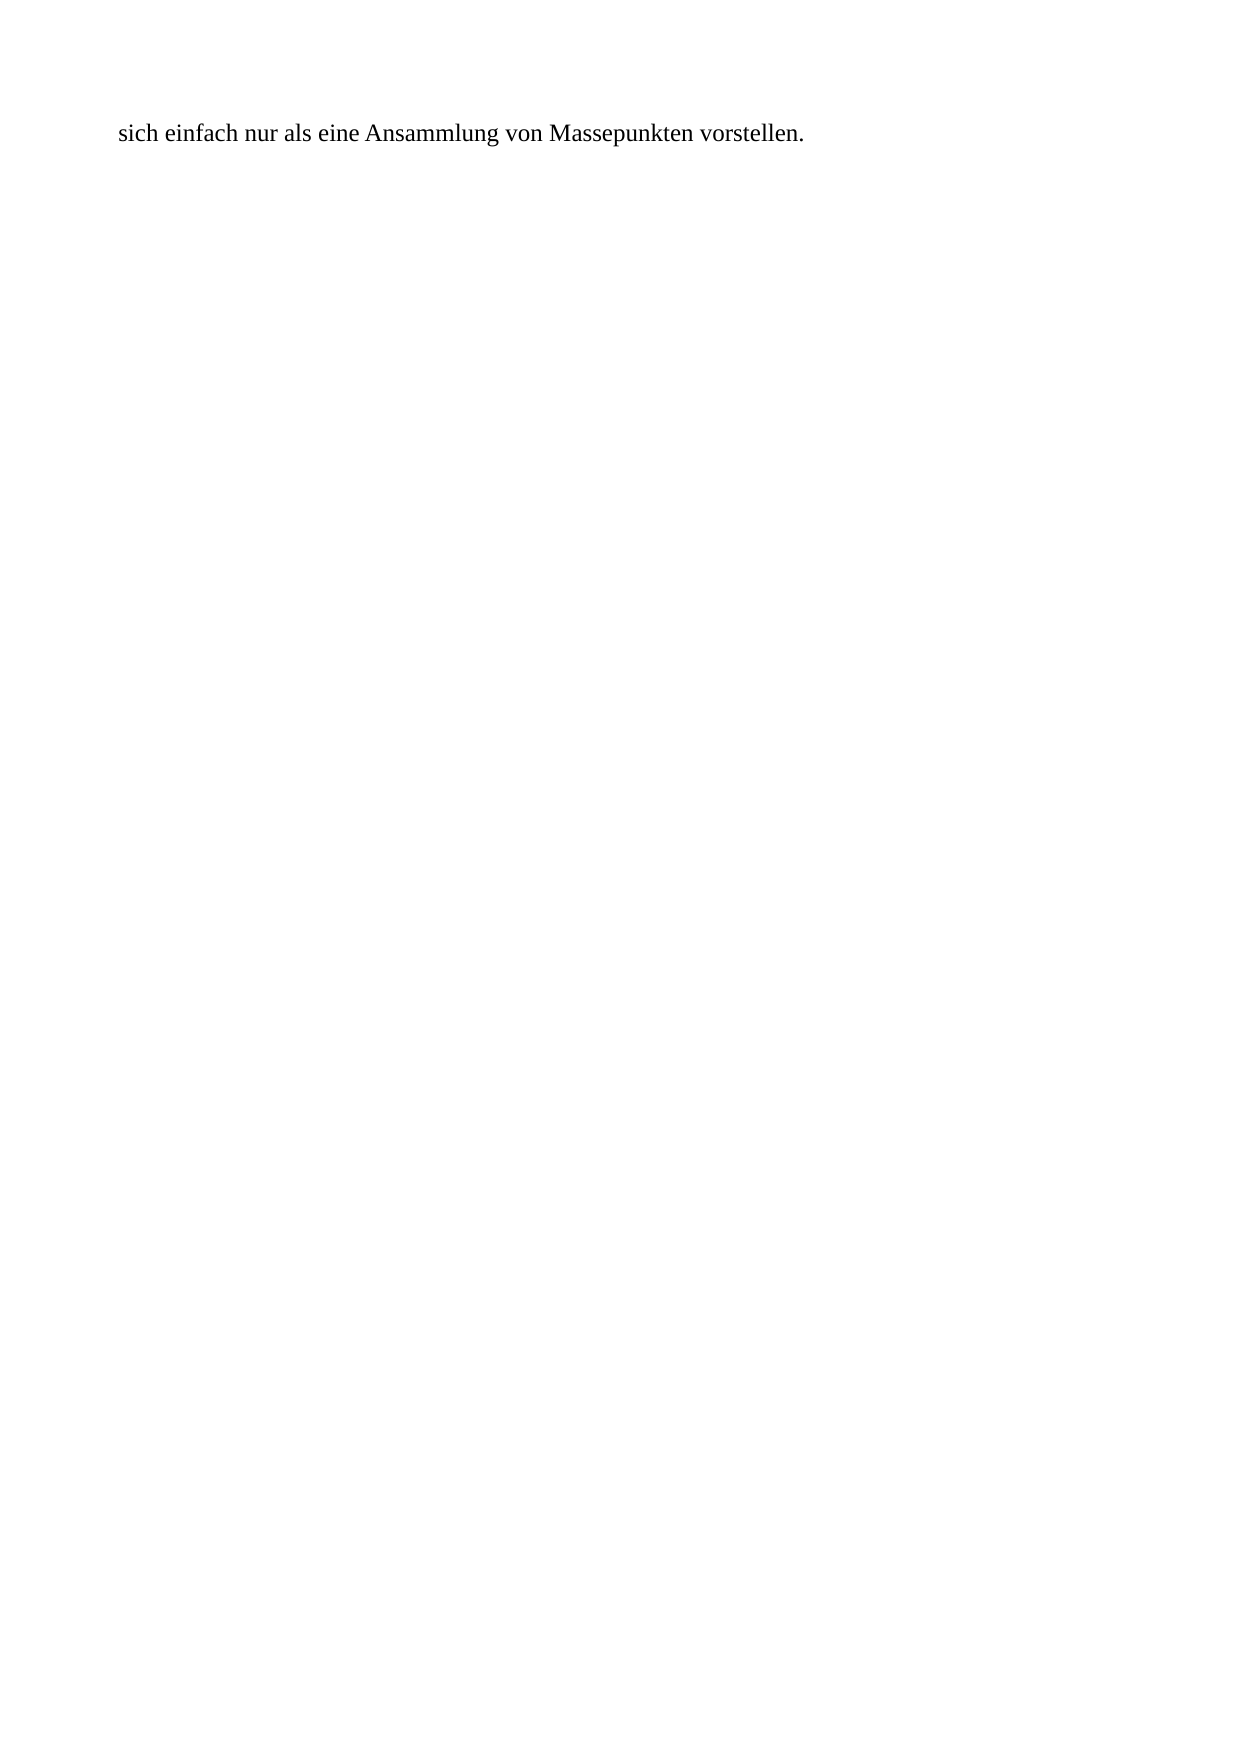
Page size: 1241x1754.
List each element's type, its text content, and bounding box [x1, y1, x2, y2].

text sich einfach nur als eine Ansammlung von Massepunkten vorstellen. [118, 118, 1122, 147]
